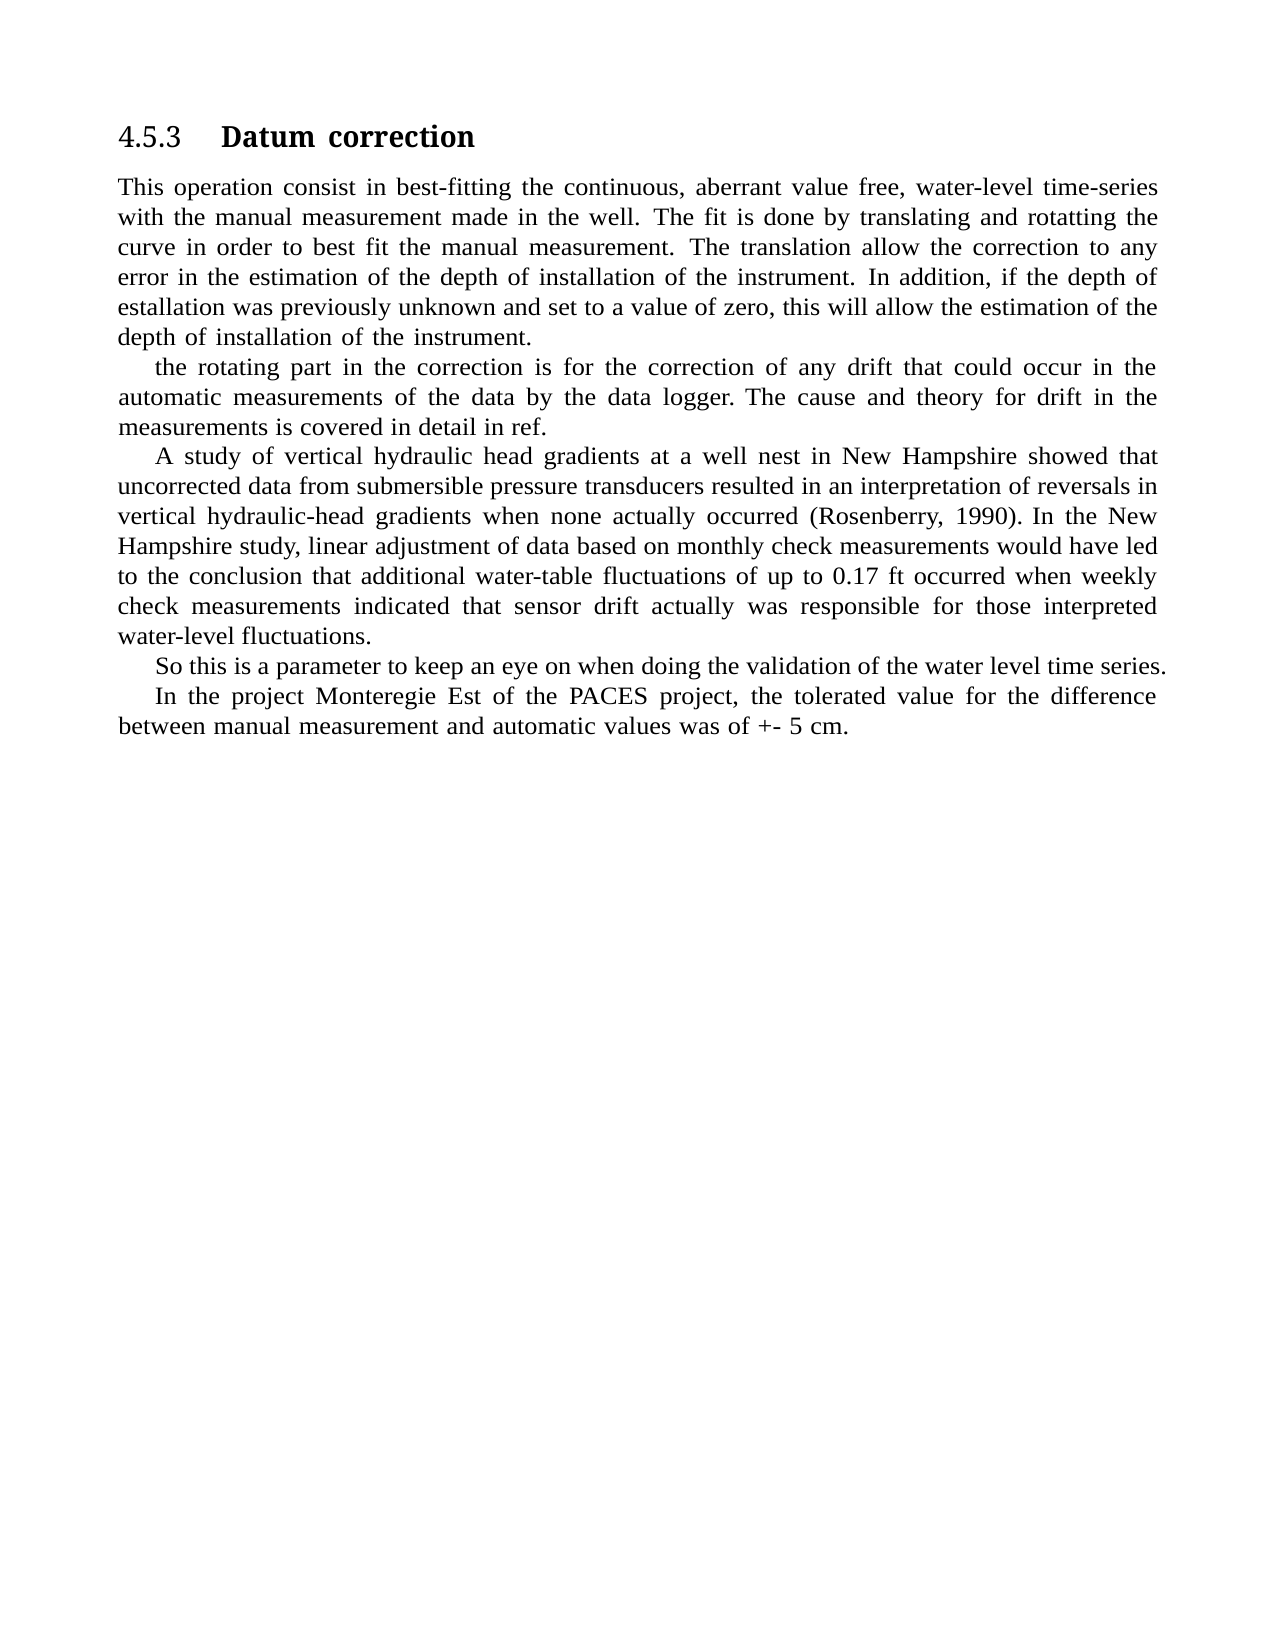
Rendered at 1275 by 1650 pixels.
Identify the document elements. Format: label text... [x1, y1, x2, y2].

text This operation consist in best-fitting the continuous, aberrant value free, water-level time-series with the manual measurement made in the well. The fit is done by translating and rotatting the curve in order to best fit the manual measurement. The translation allow the correction to any error in the estimation of the depth of installation of the instrument. In addition, if the depth of estallation was previously unknown and set to a value of zero, this will allow the estimation of the depth of installation of the instrument. [117, 172, 1158, 351]
list Datum correction [118, 116, 1173, 156]
text the rotating part in the correction is for the correction of any drift that could occur in the automatic measurements of the data by the data logger. The cause and theory for drift in the measurements is covered in detail in ref. [118, 352, 1157, 440]
text In the project Monteregie Est of the PACES project, the tolerated value for the difference between manual measurement and automatic values was of +- 5 cm. [118, 681, 1157, 739]
text A study of vertical hydraulic head gradients at a well nest in New Hampshire showed that uncorrected data from submersible pressure transducers resulted in an interpretation of reversals in vertical hydraulic-head gradients when none actually occurred (Rosenberry, 1990). In the New Hampshire study, linear adjustment of data based on monthly check measurements would have led to the conclusion that additional water-table fluctuations of up to 0.17 ft occurred when weekly check measurements indicated that sensor drift actually was responsible for those interpreted water-level fluctuations. [117, 441, 1158, 649]
text So this is a parameter to keep an eye on when doing the validation of the water level time series. [155, 651, 1173, 679]
